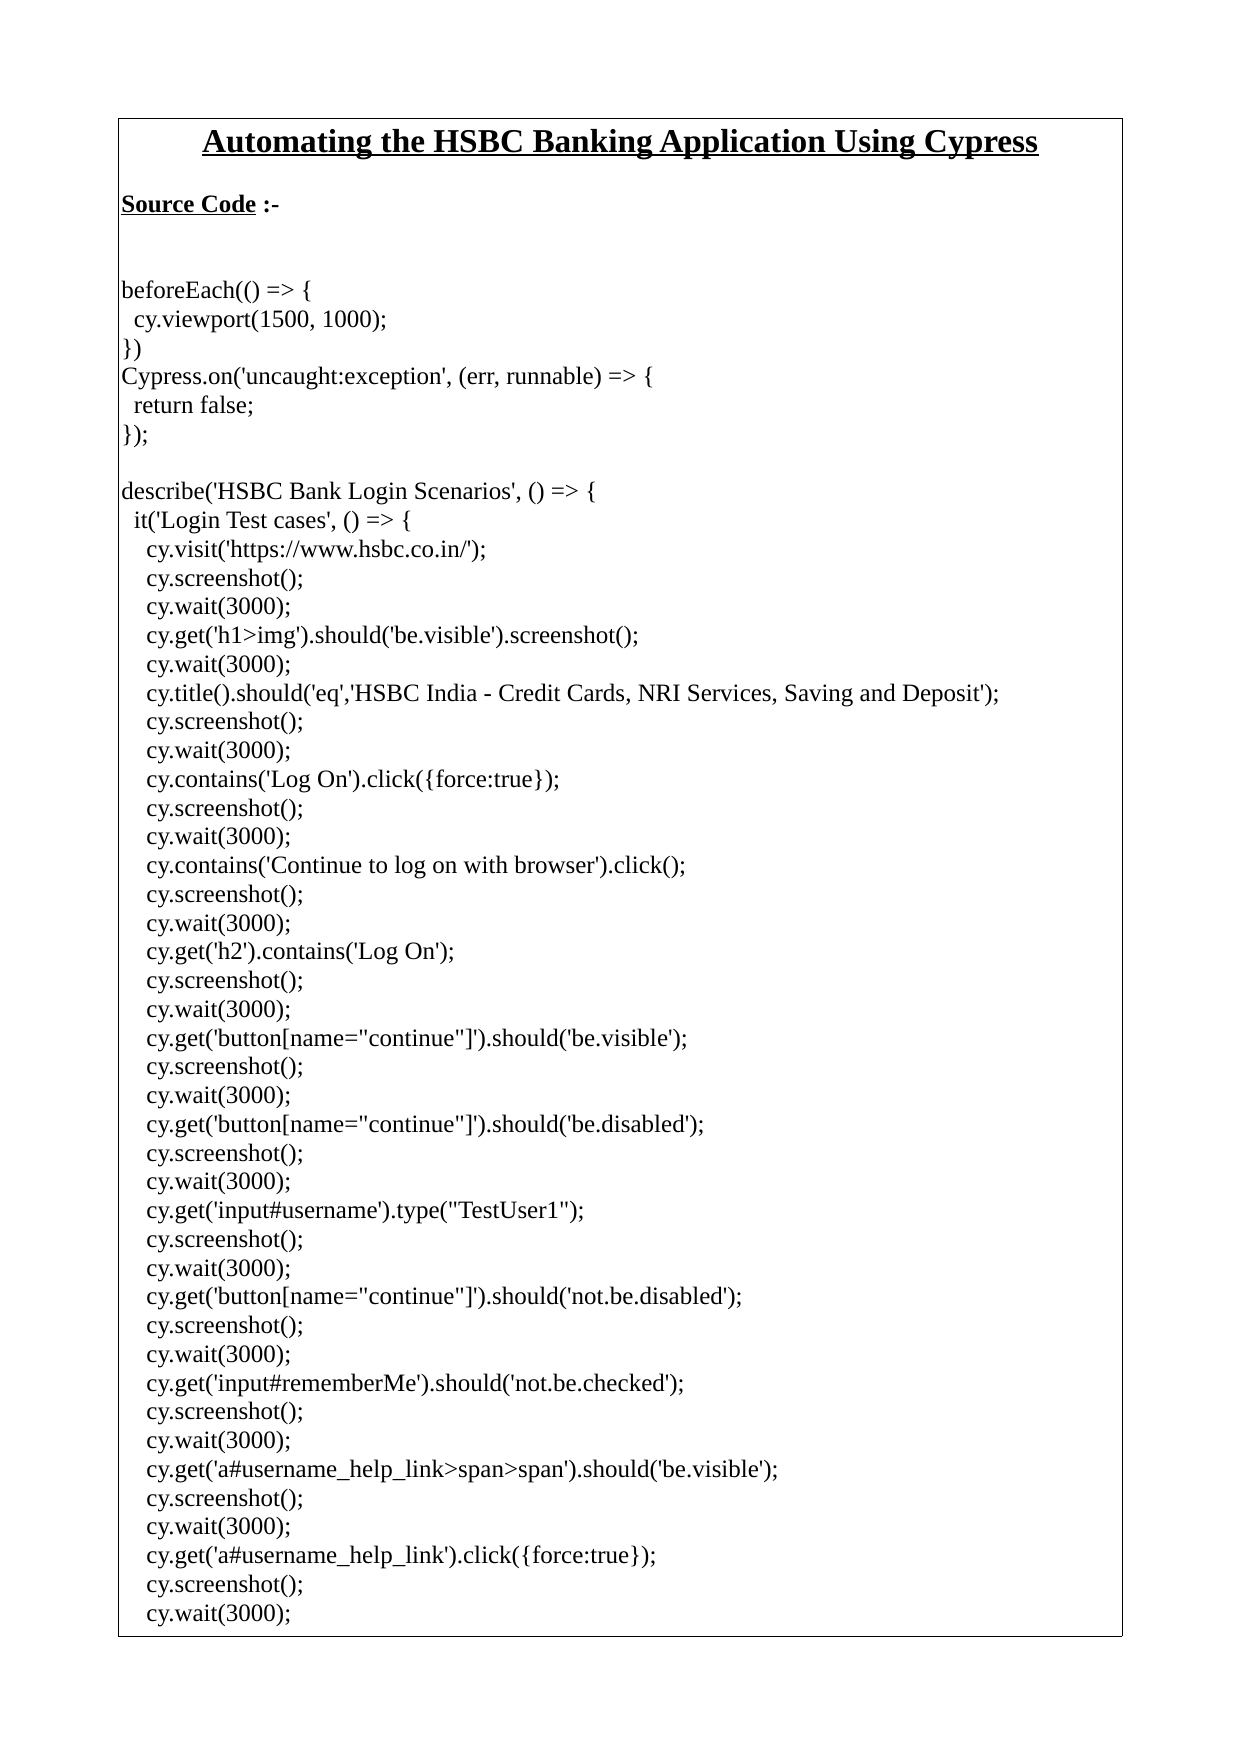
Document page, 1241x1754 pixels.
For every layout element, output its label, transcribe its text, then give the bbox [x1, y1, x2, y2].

text cy.get('a#username_help_link>span>span').should('be.visible'); [121, 1454, 1119, 1483]
text cy.wait(3000); [121, 1425, 1119, 1454]
text cy.get('input#rememberMe').should('not.be.checked'); [121, 1368, 1119, 1396]
text }); [121, 419, 1119, 448]
text cy.get('input#username').type("TestUser1"); [121, 1195, 1119, 1224]
text cy.screenshot(); [121, 1483, 1119, 1511]
text cy.wait(3000); [121, 994, 1119, 1023]
text cy.viewport(1500, 1000); [121, 304, 1119, 333]
text cy.visit('https://www.hsbc.co.in/'); [121, 534, 1119, 563]
text cy.screenshot(); [121, 965, 1119, 994]
text cy.wait(3000); [121, 591, 1119, 620]
text cy.wait(3000); [121, 1598, 1119, 1626]
text cy.contains('Continue to log on with browser').click(); [121, 850, 1119, 879]
text cy.wait(3000); [121, 735, 1119, 764]
text cy.screenshot(); [121, 1310, 1119, 1339]
text cy.wait(3000); [121, 1080, 1119, 1109]
text cy.contains('Log On').click({force:true}); [121, 764, 1119, 793]
text cy.get('h2').contains('Log On'); [121, 936, 1119, 965]
text Cypress.on('uncaught:exception', (err, runnable) => { [121, 361, 1119, 390]
text cy.screenshot(); [121, 1396, 1119, 1425]
text cy.wait(3000); [121, 1253, 1119, 1281]
text return false; [121, 390, 1119, 419]
text cy.get('a#username_help_link').click({force:true}); [121, 1540, 1119, 1569]
text cy.wait(3000); [121, 821, 1119, 850]
text cy.screenshot(); [121, 1224, 1119, 1253]
text it('Login Test cases', () => { [121, 505, 1119, 534]
text cy.wait(3000); [121, 1166, 1119, 1195]
text cy.screenshot(); [121, 1138, 1119, 1166]
text describe('HSBC Bank Login Scenarios', () => { [121, 476, 1119, 505]
text cy.wait(3000); [121, 1511, 1119, 1540]
text cy.screenshot(); [121, 1051, 1119, 1080]
text cy.screenshot(); [121, 793, 1119, 821]
text cy.screenshot(); [121, 563, 1119, 591]
text cy.get('button[name="continue"]').should('not.be.disabled'); [121, 1281, 1119, 1310]
text cy.title().should('eq','HSBC India - Credit Cards, NRI Services, Saving and Deposit'); [121, 678, 1119, 706]
text cy.wait(3000); [121, 908, 1119, 936]
text cy.wait(3000); [121, 649, 1119, 678]
text cy.get('h1>img').should('be.visible').screenshot(); [121, 620, 1119, 649]
text cy.screenshot(); [121, 879, 1119, 908]
text cy.get('button[name="continue"]').should('be.disabled'); [121, 1109, 1119, 1138]
text cy.screenshot(); [121, 1569, 1119, 1598]
text Source Code :- [121, 189, 1119, 218]
text cy.screenshot(); [121, 706, 1119, 735]
text cy.get('button[name="continue"]').should('be.visible'); [121, 1023, 1119, 1051]
text cy.wait(3000); [121, 1339, 1119, 1368]
text }) [121, 333, 1119, 361]
text beforeEach(() => { [121, 275, 1119, 304]
